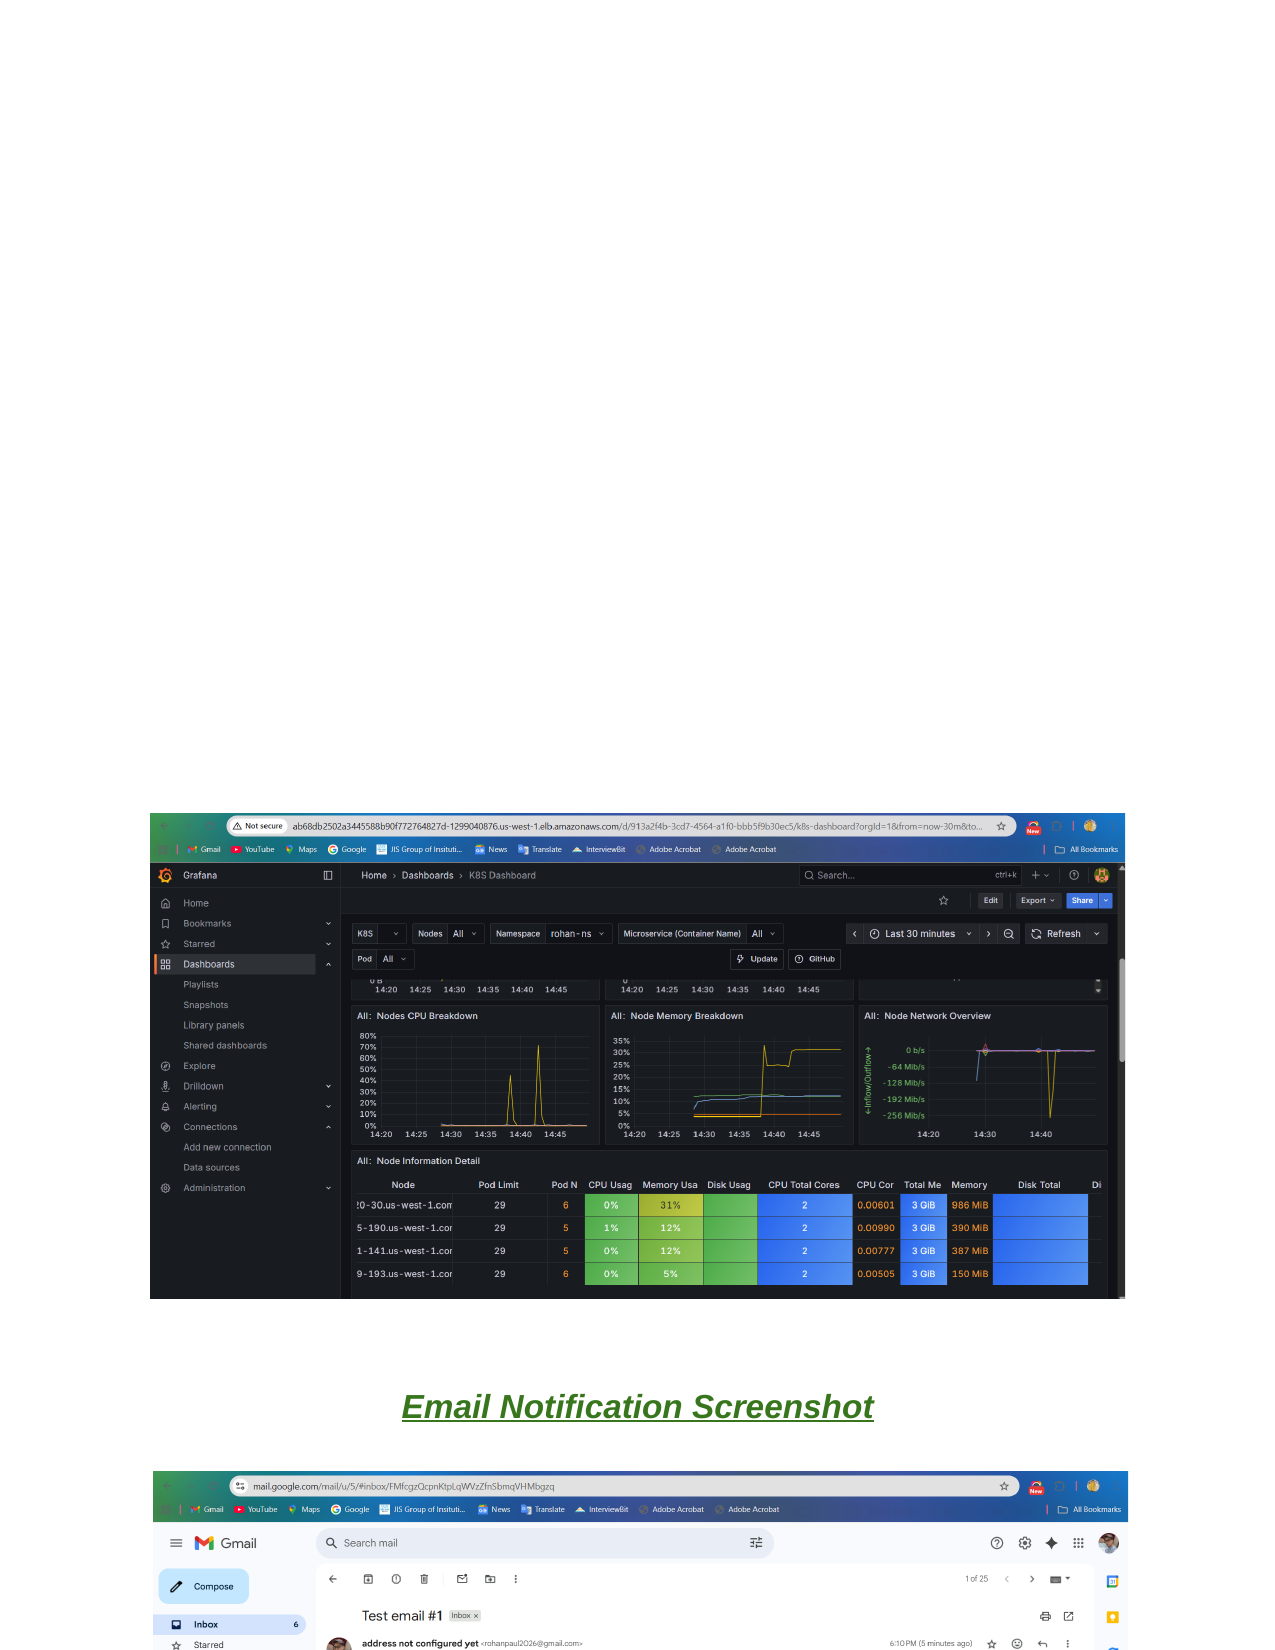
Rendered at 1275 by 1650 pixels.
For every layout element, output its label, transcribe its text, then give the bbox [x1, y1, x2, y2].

picture [153, 1471, 1129, 1650]
text Email Notification Screenshot [150, 1387, 1125, 1425]
picture [150, 813, 1125, 1299]
